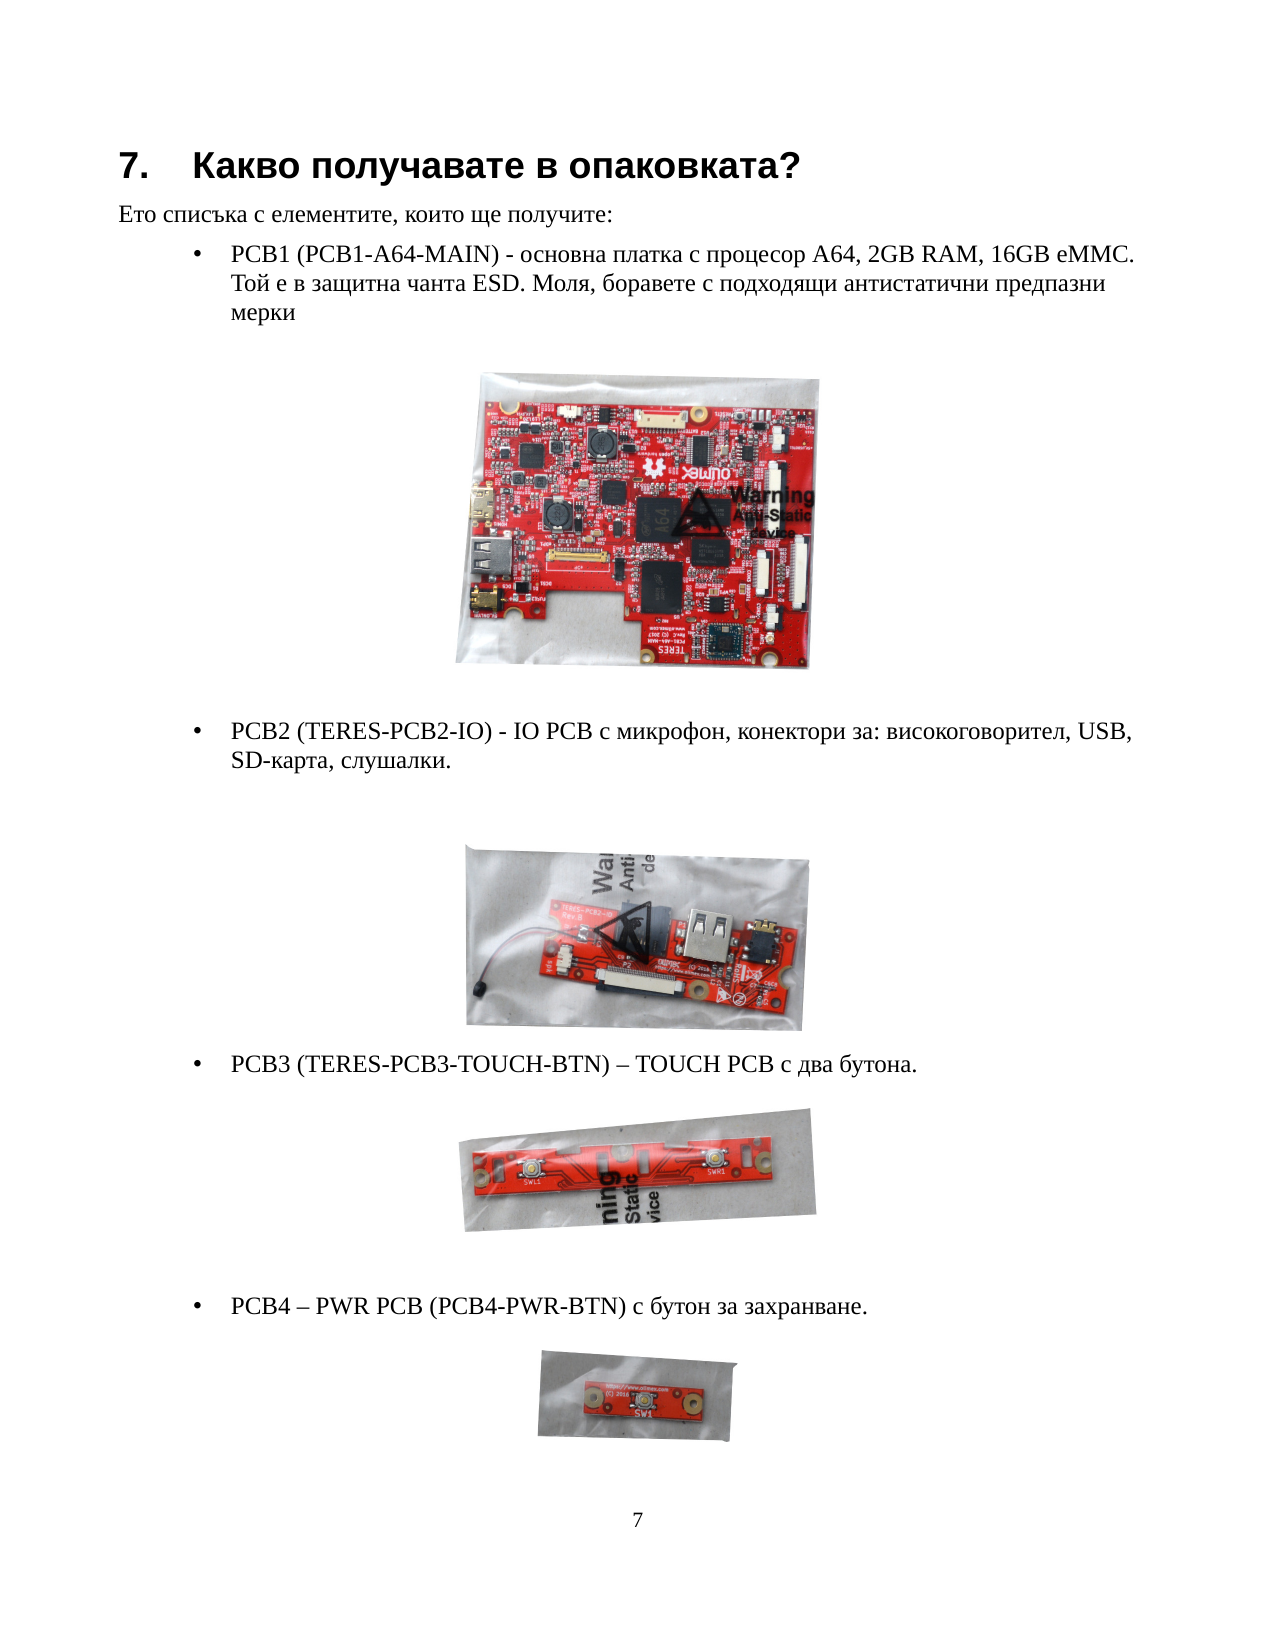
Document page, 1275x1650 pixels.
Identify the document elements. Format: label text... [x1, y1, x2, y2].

picture [537, 1350, 738, 1442]
picture [437, 356, 838, 698]
picture [437, 844, 838, 1031]
list PCB2 (TERES-PCB2-IO) - IO PCB с микрофон, конектори за: високоговорител, USB, SD-карта, слушалки. [193, 337, 1157, 773]
text Ето списъка с елементите, които ще получите: [118, 199, 1157, 227]
list PCB4 – PWR PCB (PCB4-PWR-BTN) с бутон за захранване. [193, 1291, 1157, 1320]
picture [437, 1108, 838, 1232]
list PCB3 (TERES-PCB3-TOUCH-BTN) – TOUCH PCB с два бутона. [193, 826, 1157, 1078]
list Какво получавате в опаковката? [118, 143, 1157, 186]
list PCB1 (PCB1-A64-MAIN) - основна платка с процесор A64, 2GB RAM, 16GB eMMC. Той е в защитна чанта ESD. Моля, боравете с подходящи антистатични предпазни мерки [193, 239, 1157, 326]
